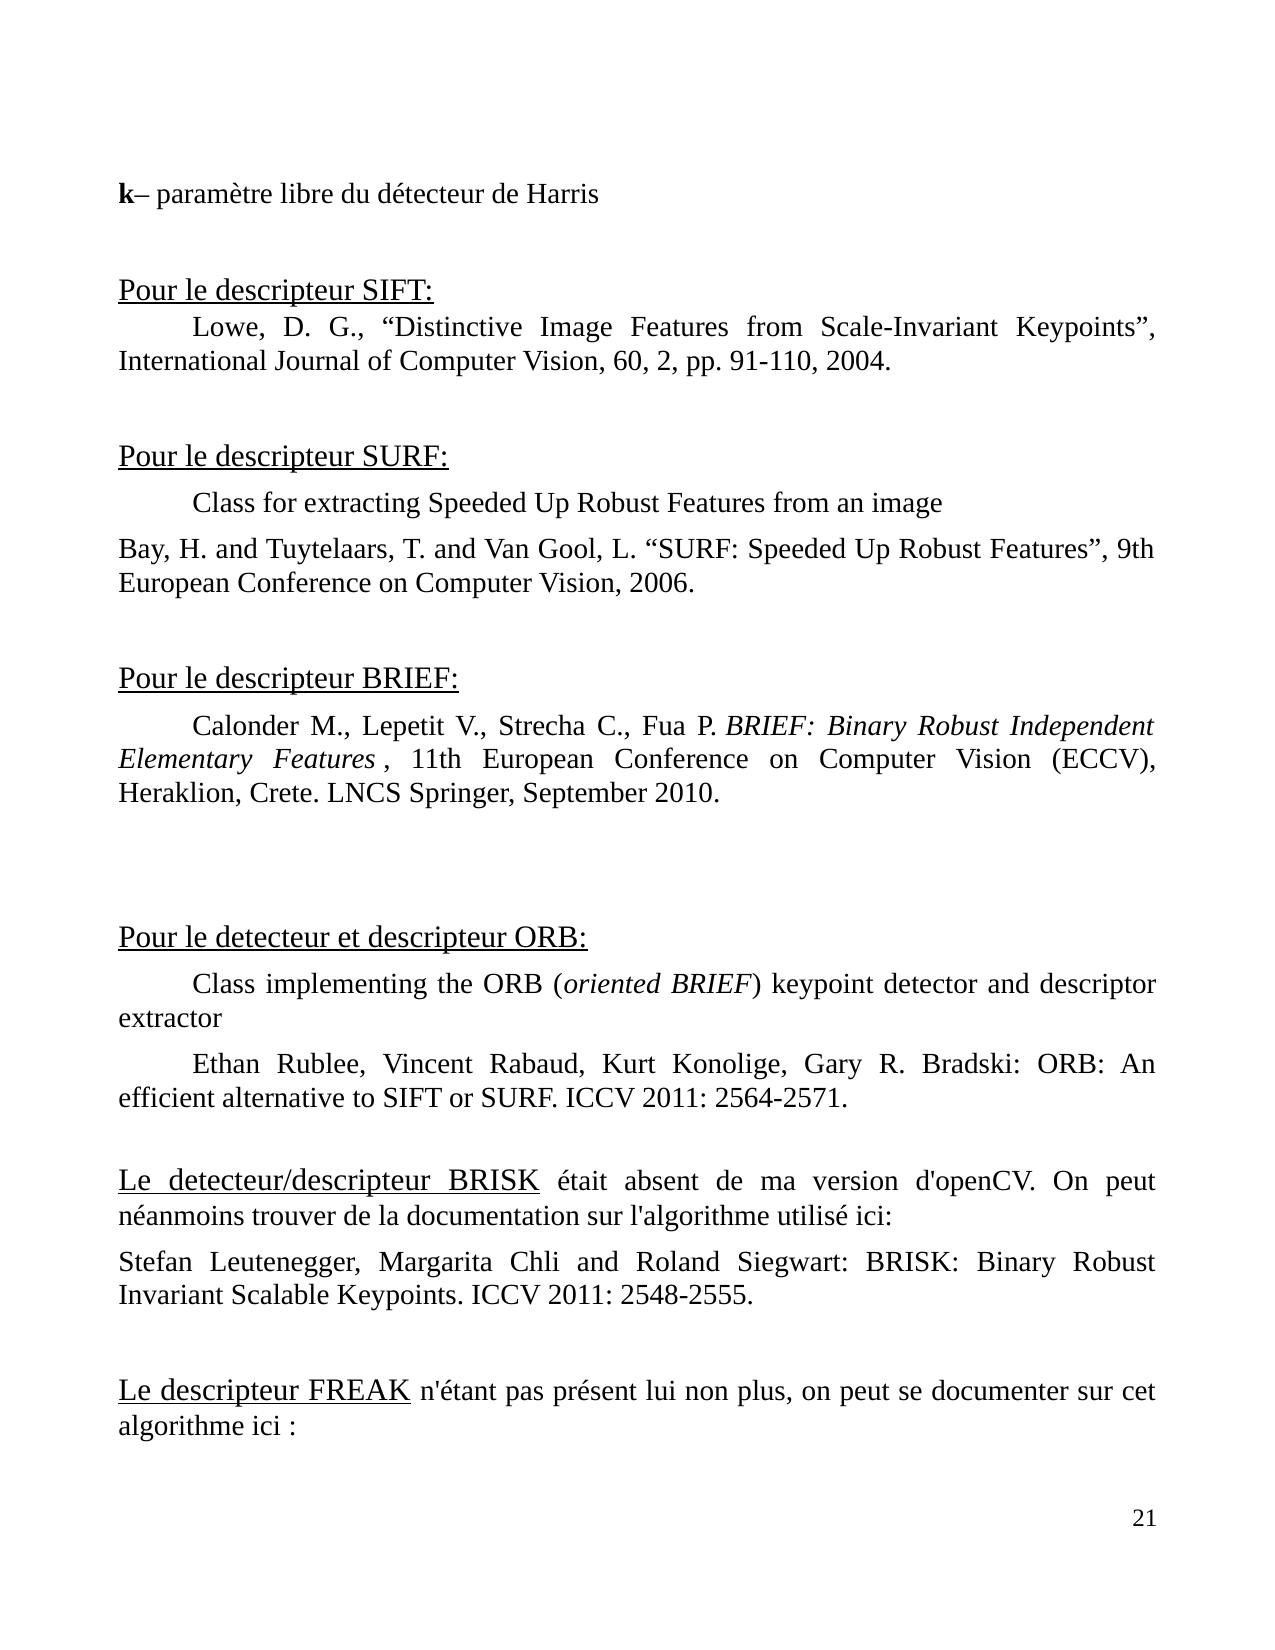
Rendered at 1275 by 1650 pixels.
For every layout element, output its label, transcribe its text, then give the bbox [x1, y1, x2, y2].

text Calonder M., Lepetit V., Strecha C., Fua P. BRIEF: Binary Robust Independent Elementary Features , 11th European Conference on Computer Vision (ECCV), Heraklion, Crete. LNCS Springer, September 2010. [118, 708, 1157, 809]
text Pour le detecteur et descripteur ORB: [118, 918, 1157, 954]
text k– paramètre libre du détecteur de Harris [118, 176, 1157, 210]
text Class implementing the ORB (oriented BRIEF) keypoint detector and descriptor extractor [118, 967, 1157, 1034]
text Pour le descripteur SIFT: Lowe, D. G., “Distinctive Image Features from Scale-Invariant Keypoints”, International Journal of Computer Vision, 60, 2, pp. 91-110, 2004. [118, 271, 1157, 376]
text Le detecteur/descripteur BRISK était absent de ma version d'openCV. On peut néanmoins trouver de la documentation sur l'algorithme utilisé ici: [118, 1162, 1157, 1231]
text Ethan Rublee, Vincent Rabaud, Kurt Konolige, Gary R. Bradski: ORB: An efficient alternative to SIFT or SURF. ICCV 2011: 2564-2571. [118, 1046, 1157, 1149]
text Pour le descripteur SURF: [118, 437, 1157, 473]
text Stefan Leutenegger, Margarita Chli and Roland Siegwart: BRISK: Binary Robust Invariant Scalable Keypoints. ICCV 2011: 2548-2555. [118, 1244, 1157, 1311]
text Le descripteur FREAK n'étant pas présent lui non plus, on peut se documenter sur cet algorithme ici : [118, 1372, 1157, 1441]
text Pour le descripteur BRIEF: [118, 660, 1157, 696]
text Class for extracting Speeded Up Robust Features from an image [118, 486, 1157, 519]
text Bay, H. and Tuytelaars, T. and Van Gool, L. “SURF: Speeded Up Robust Features”, 9th European Conference on Computer Vision, 2006. [118, 532, 1157, 599]
